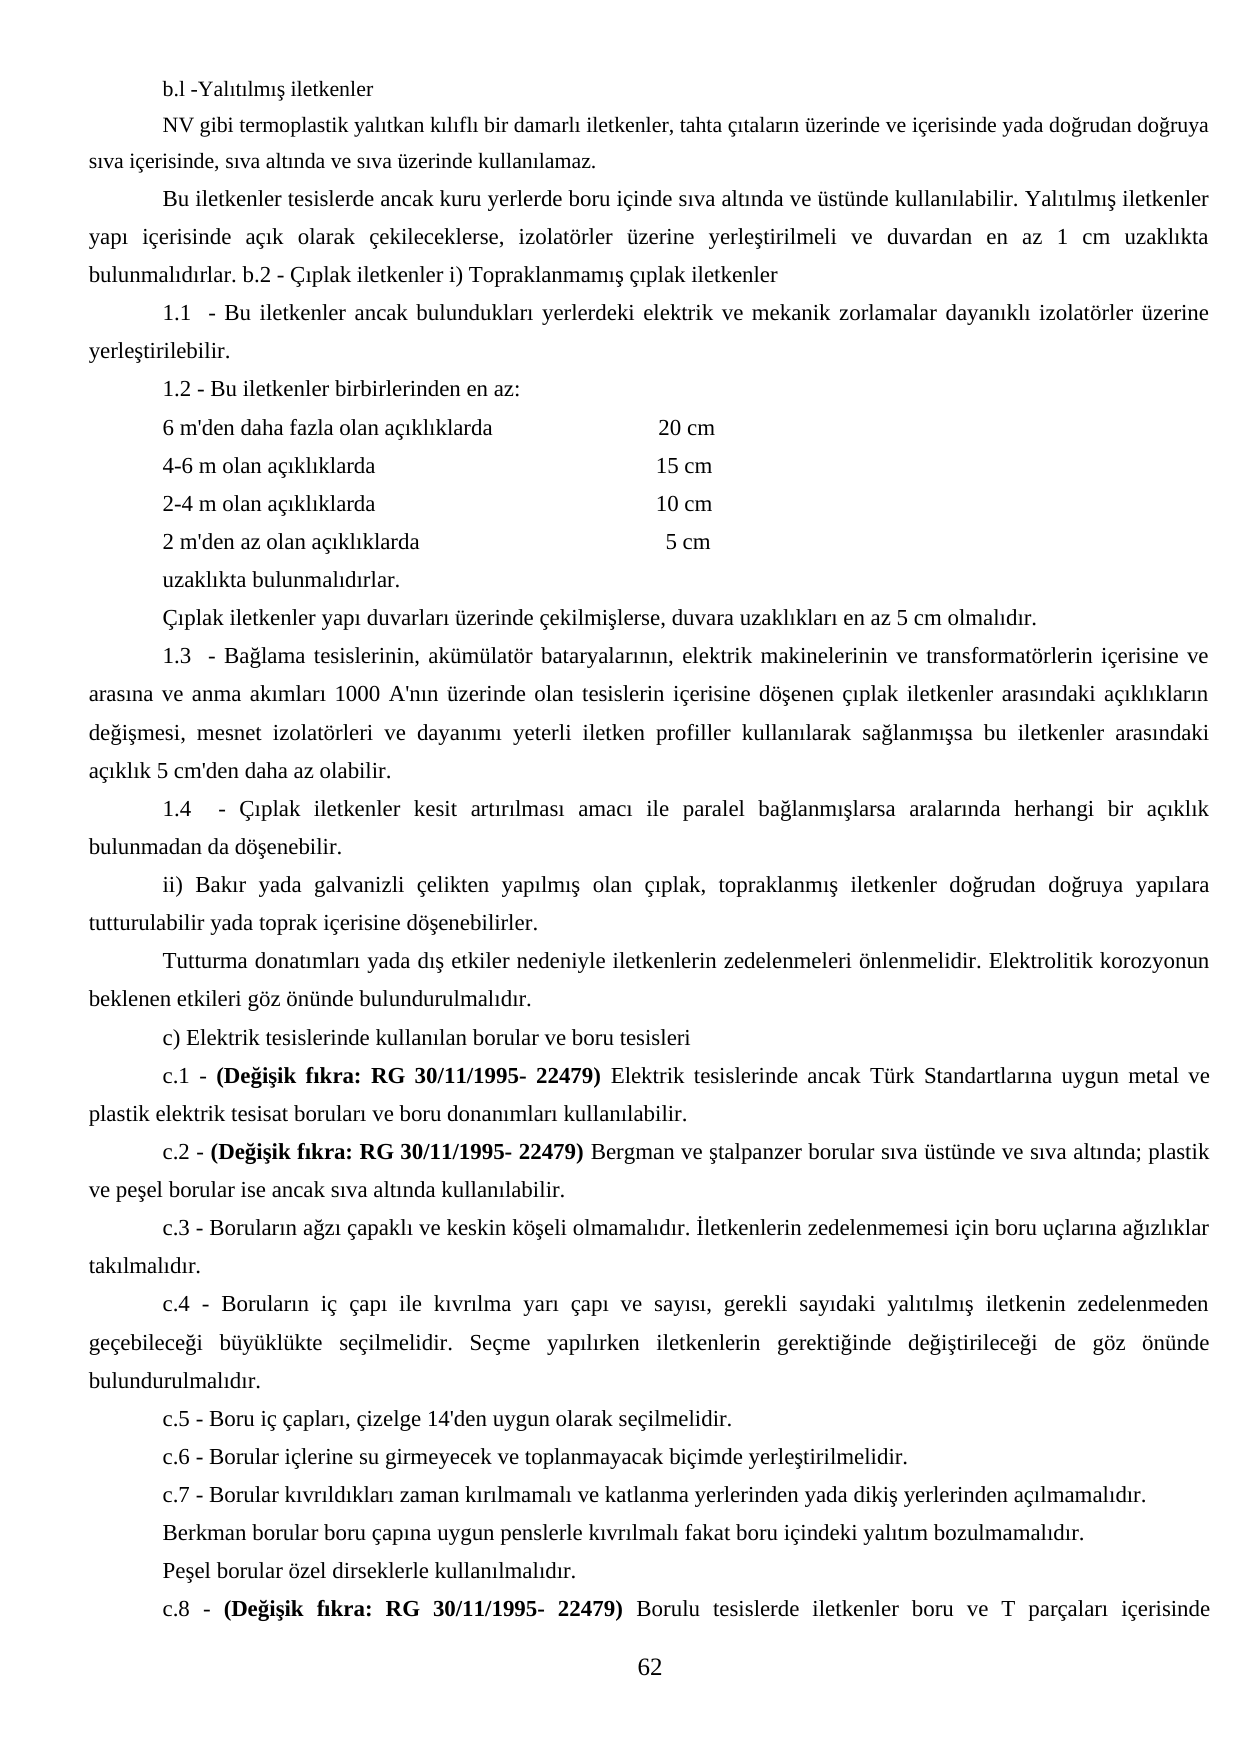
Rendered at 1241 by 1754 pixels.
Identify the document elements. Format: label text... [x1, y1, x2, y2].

text 1.1 - Bu iletkenler ancak bulundukları yerlerdeki elektrik ve mekanik zorlamalar dayanıklı izolatörler üzerine yerleştirilebilir. [88, 300, 1211, 364]
text b.l -Yalıtılmış iletkenler [88, 77, 1211, 101]
text c.5 - Boru iç çapları, çizelge 14'den uygun olarak seçilmelidir. [88, 1406, 1211, 1431]
text Çıplak iletkenler yapı duvarları üzerinde çekilmişlerse, duvara uzaklıkları en az 5 cm olmalıdır. [88, 605, 1211, 631]
text uzaklıkta bulunmalıdırlar. [88, 567, 1211, 592]
text 1.3 - Bağlama tesislerinin, akümülatör bataryalarının, elektrik makinelerinin ve transformatörlerin içerisine ve arasına ve anma akımları 1000 A'nın üzerinde olan tesislerin içerisine döşenen çıplak iletkenler arasındaki açıklıkların değişmesi, mesnet izolatörleri ve dayanımı yeterli iletken profiller kullanılarak sağlanmışsa bu iletkenler arasındaki açıklık 5 cm'den daha az olabilir. [88, 643, 1211, 783]
text Peşel borular özel dirseklerle kullanılmalıdır. [88, 1558, 1211, 1584]
text c.7 - Borular kıvrıldıkları zaman kırılmamalı ve katlanma yerlerinden yada dikiş yerlerinden açılmamalıdır. [88, 1482, 1211, 1507]
text Tutturma donatımları yada dış etkiler nedeniyle iletkenlerin zedelenmeleri önlenmelidir. Elektrolitik korozyonun beklenen etkileri göz önünde bulundurulmalıdır. [88, 948, 1211, 1012]
text c.6 - Borular içlerine su girmeyecek ve toplanmayacak biçimde yerleştirilmelidir. [88, 1444, 1211, 1469]
text 2 m'den az olan açıklıklarda 5 cm [88, 529, 1211, 554]
text 6 m'den daha fazla olan açıklıklarda 20 cm [88, 414, 1211, 440]
text 2-4 m olan açıklıklarda 10 cm [88, 491, 1211, 516]
text c.1 - (Değişik fıkra: RG 30/11/1995- 22479) Elektrik tesislerinde ancak Türk Standartlarına uygun metal ve plastik elektrik tesisat boruları ve boru donanımları kullanılabilir. [88, 1063, 1211, 1126]
text c) Elektrik tesislerinde kullanılan borular ve boru tesisleri [88, 1024, 1211, 1050]
text c.2 - (Değişik fıkra: RG 30/11/1995- 22479) Bergman ve ştalpanzer borular sıva üstünde ve sıva altında; plastik ve peşel borular ise ancak sıva altında kullanılabilir. [88, 1139, 1211, 1202]
text Bu iletkenler tesislerde ancak kuru yerlerde boru içinde sıva altında ve üstünde kullanılabilir. Yalıtılmış iletkenler yapı içerisinde açık olarak çekileceklerse, izolatörler üzerine yerleştirilmeli ve duvardan en az 1 cm uzaklıkta bulunmalıdırlar. b.2 - Çıplak iletkenler i) Topraklanmamış çıplak iletkenler [88, 186, 1211, 287]
text c.3 - Boruların ağzı çapaklı ve keskin köşeli olmamalıdır. İletkenlerin zedelenmemesi için boru uçlarına ağızlıklar takılmalıdır. [88, 1215, 1211, 1279]
text ii) Bakır yada galvanizli çelikten yapılmış olan çıplak, topraklanmış iletkenler doğrudan doğruya yapılara tutturulabilir yada toprak içerisine döşenebilirler. [88, 872, 1211, 936]
text 1.4 - Çıplak iletkenler kesit artırılması amacı ile paralel bağlanmışlarsa aralarında herhangi bir açıklık bulunmadan da döşenebilir. [88, 796, 1211, 859]
text Berkman borular boru çapına uygun penslerle kıvrılmalı fakat boru içindeki yalıtım bozulmamalıdır. [88, 1520, 1211, 1546]
text 4-6 m olan açıklıklarda 15 cm [88, 453, 1211, 478]
text c.4 - Boruların iç çapı ile kıvrılma yarı çapı ve sayısı, gerekli sayıdaki yalıtılmış iletkenin zedelenmeden geçebileceği büyüklükte seçilmelidir. Seçme yapılırken iletkenlerin gerektiğinde değiştirileceği de göz önünde bulundurulmalıdır. [88, 1291, 1211, 1393]
text NV gibi termoplastik yalıtkan kılıflı bir damarlı iletkenler, tahta çıtaların üzerinde ve içerisinde yada doğrudan doğruya sıva içerisinde, sıva altında ve sıva üzerinde kullanılamaz. [88, 113, 1211, 174]
text c.8 - (Değişik fıkra: RG 30/11/1995- 22479) Borulu tesislerde iletkenler boru ve T parçaları içerisinde [88, 1596, 1211, 1622]
text 1.2 - Bu iletkenler birbirlerinden en az: [88, 376, 1211, 402]
